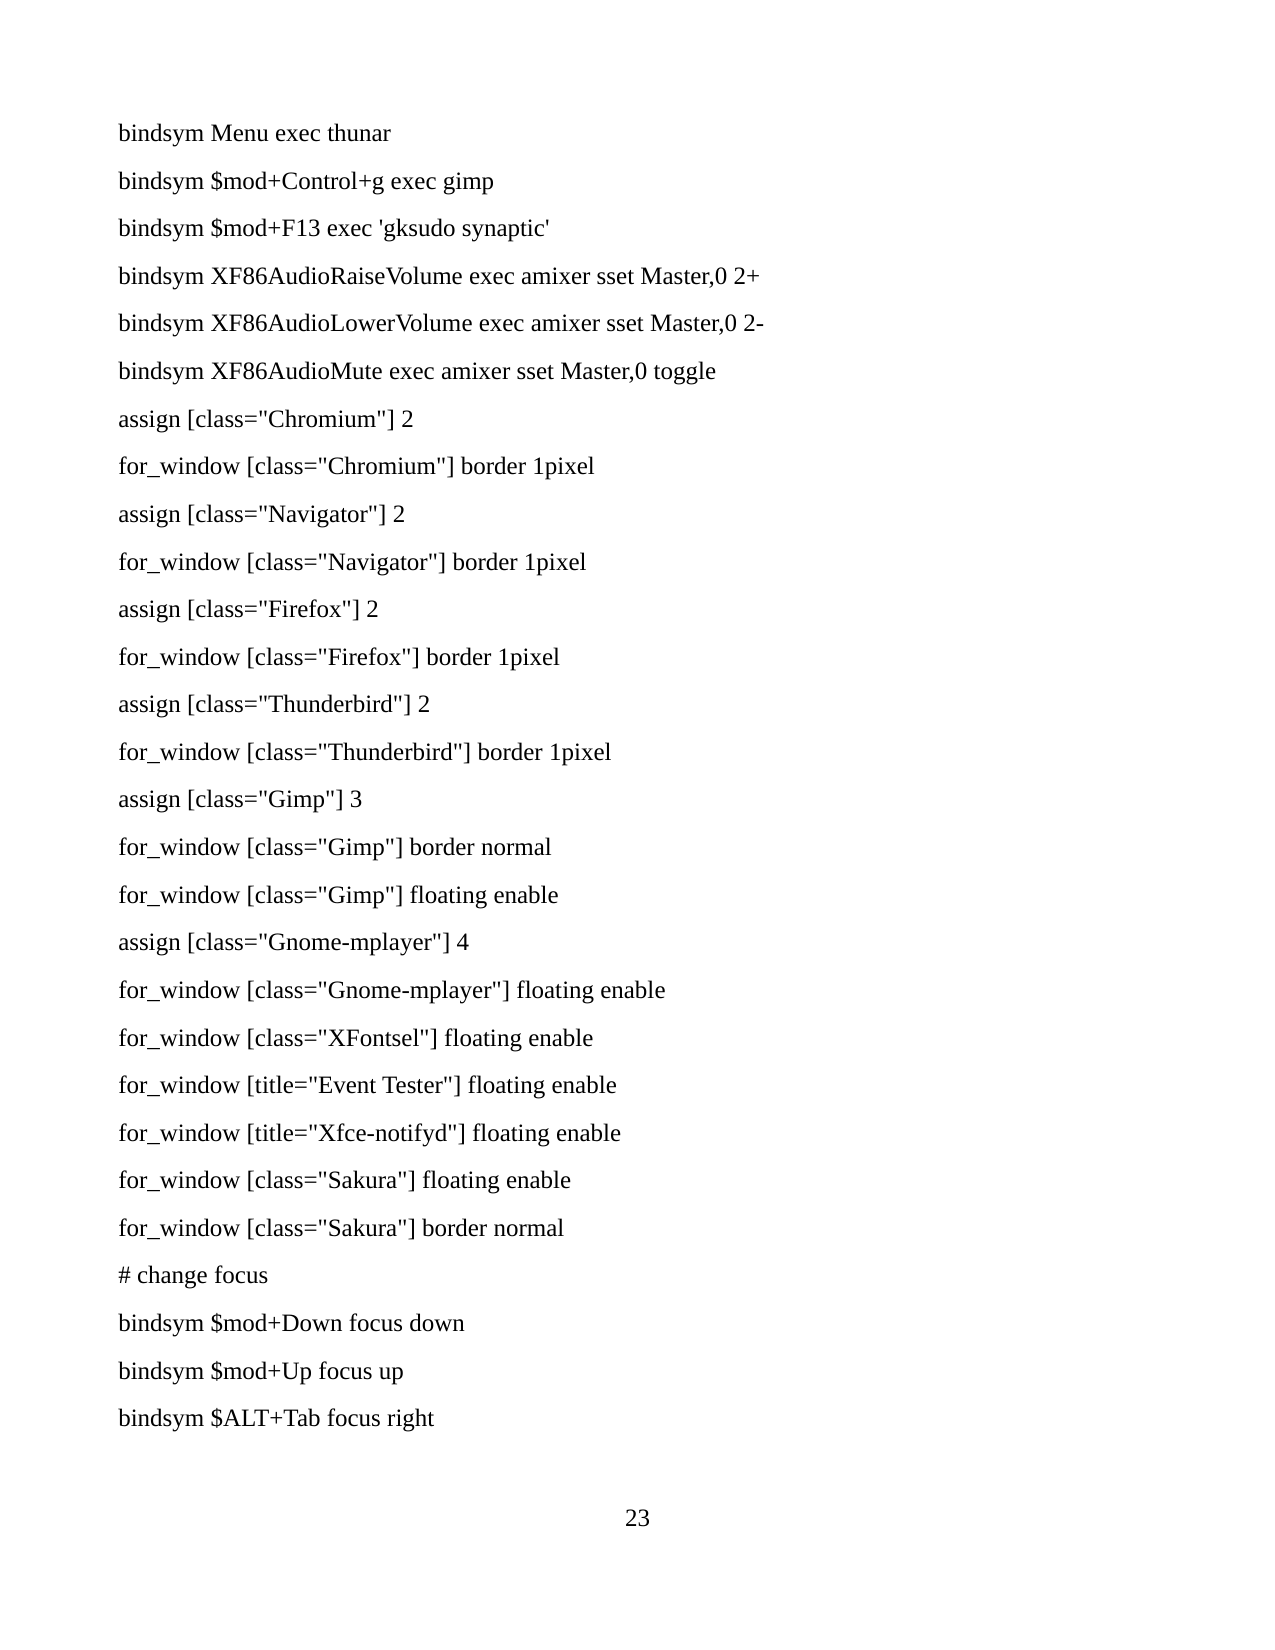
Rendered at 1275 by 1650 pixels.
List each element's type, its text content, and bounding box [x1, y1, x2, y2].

text assign [class="Gimp"] 3 [118, 784, 1157, 813]
text bindsym $mod+Down focus down [118, 1308, 1157, 1337]
text assign [class="Chromium"] 2 [118, 404, 1157, 432]
text assign [class="Firefox"] 2 [118, 594, 1157, 623]
text assign [class="Gnome-mplayer"] 4 [118, 927, 1157, 956]
text for_window [class="XFontsel"] floating enable [118, 1023, 1157, 1051]
text bindsym XF86AudioMute exec amixer sset Master,0 toggle [118, 356, 1157, 385]
text for_window [class="Navigator"] border 1pixel [118, 547, 1157, 575]
text # change focus [118, 1261, 1157, 1289]
text bindsym $mod+Up focus up [118, 1356, 1157, 1384]
text bindsym XF86AudioLowerVolume exec amixer sset Master,0 2- [118, 308, 1157, 337]
text for_window [class="Thunderbird"] border 1pixel [118, 737, 1157, 766]
text for_window [class="Gimp"] border normal [118, 832, 1157, 861]
text bindsym $ALT+Tab focus right [118, 1403, 1157, 1432]
text for_window [title="Event Tester"] floating enable [118, 1070, 1157, 1099]
text assign [class="Thunderbird"] 2 [118, 689, 1157, 718]
text for_window [class="Gnome-mplayer"] floating enable [118, 975, 1157, 1004]
text for_window [class="Chromium"] border 1pixel [118, 451, 1157, 480]
text for_window [class="Firefox"] border 1pixel [118, 642, 1157, 671]
text for_window [title="Xfce-notifyd"] floating enable [118, 1118, 1157, 1147]
text for_window [class="Sakura"] floating enable [118, 1165, 1157, 1194]
text for_window [class="Gimp"] floating enable [118, 880, 1157, 908]
text assign [class="Navigator"] 2 [118, 499, 1157, 528]
text bindsym Menu exec thunar [118, 118, 1157, 147]
text bindsym $mod+F13 exec 'gksudo synaptic' [118, 213, 1157, 242]
text bindsym $mod+Control+g exec gimp [118, 166, 1157, 194]
text for_window [class="Sakura"] border normal [118, 1213, 1157, 1242]
text bindsym XF86AudioRaiseVolume exec amixer sset Master,0 2+ [118, 261, 1157, 290]
